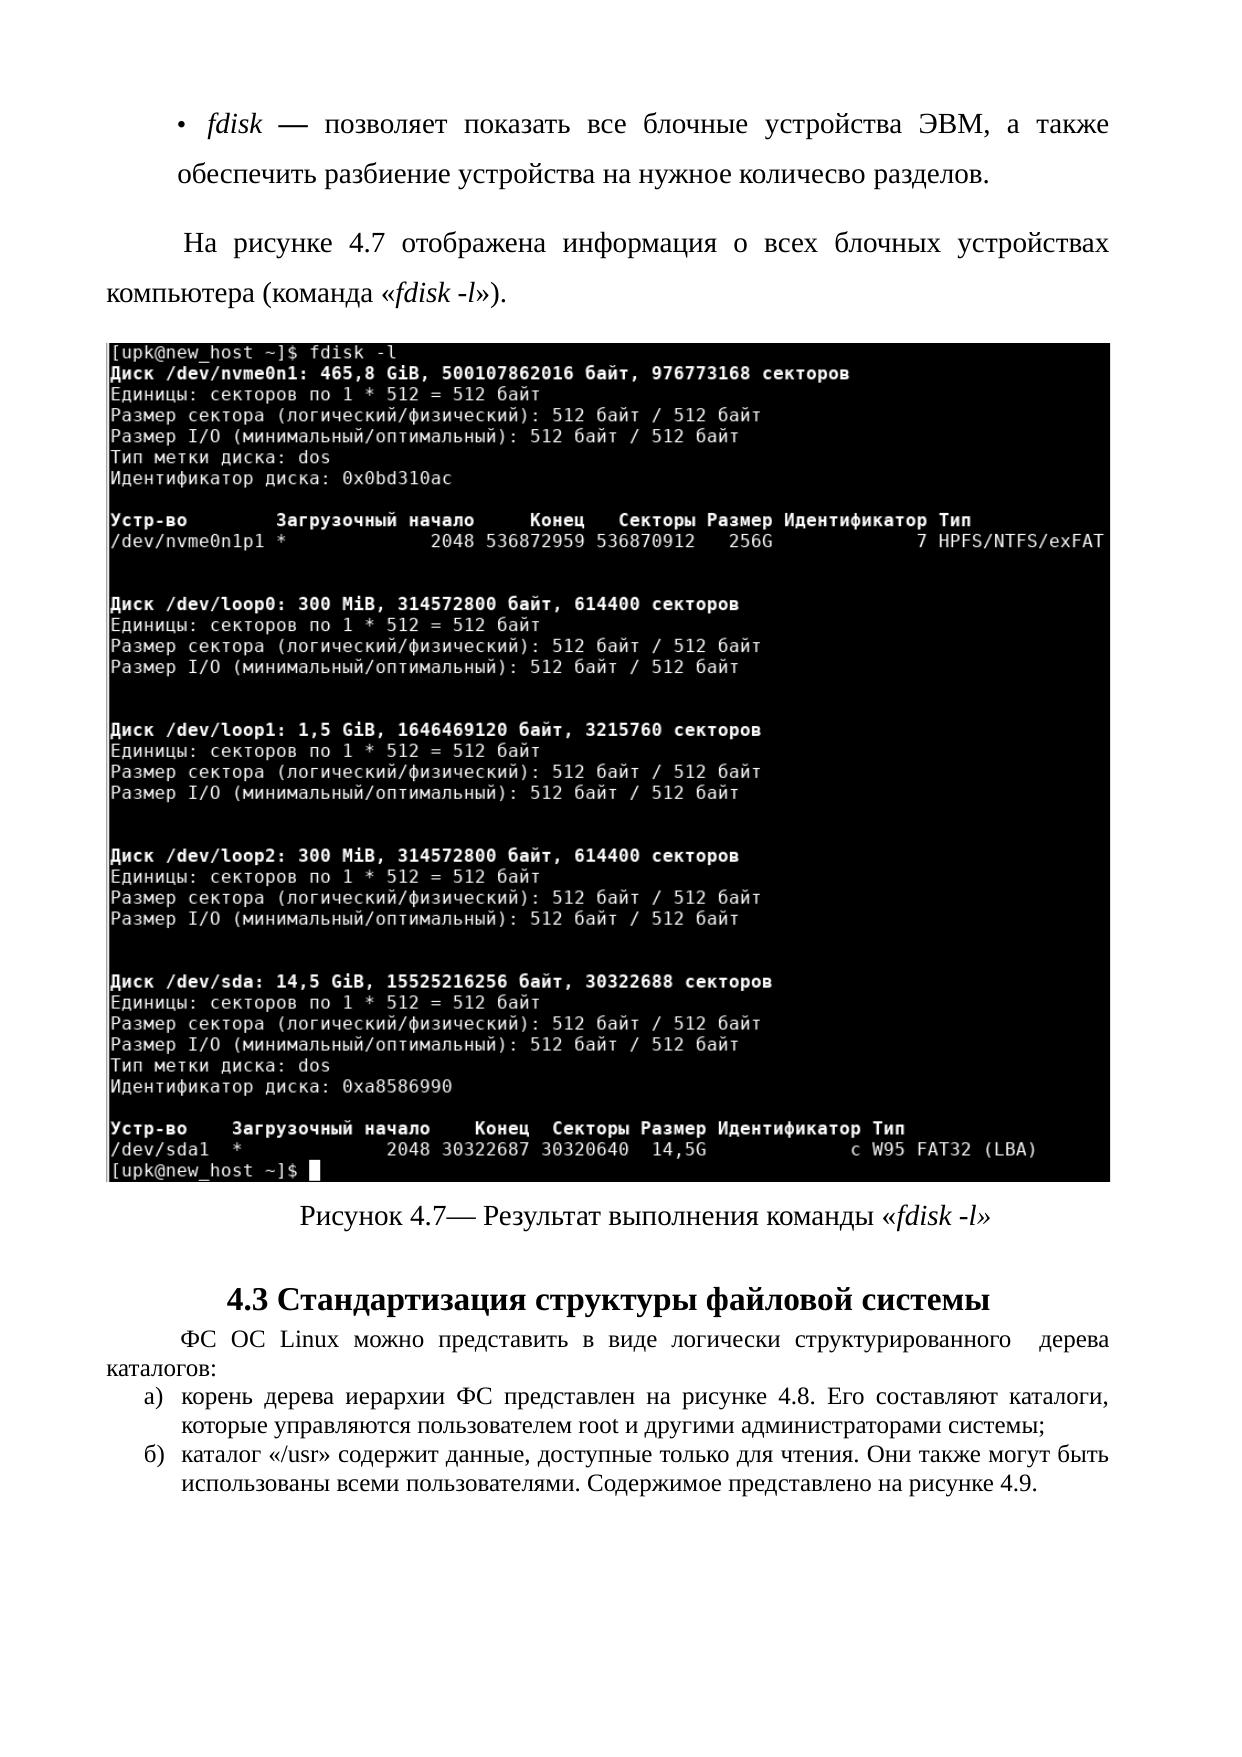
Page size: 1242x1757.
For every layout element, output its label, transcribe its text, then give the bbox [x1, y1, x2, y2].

list каталог «/usr» содержит данные, доступные только для чтения. Они также могут быть использованы всеми пользователями. Содержимое представлено на рисунке 4.9. [144, 1439, 1110, 1496]
text ФС ОС Linux можно представить в виде логически структурированного дерева каталогов: [106, 1324, 1110, 1381]
list корень дерева иерархии ФС представлен на рисунке 4.8. Его составляют каталоги, которые управляются пользователем root и другими администраторами системы; [144, 1381, 1110, 1439]
text Рисунок 4.7— Результат выполнения команды «fdisk -l» [106, 1182, 1110, 1232]
subtitle 4.3 Стандартизация структуры файловой системы [106, 1280, 1110, 1318]
list fdisk — позволяет показать все блочные устройства ЭВМ, а также обеспечить разбиение устройства на нужное количесво разделов. [177, 106, 1110, 190]
text На рисунке 4.7 отображена информация о всех блочных устройствах компьютера (команда «fdisk -l»). [106, 225, 1110, 308]
picture [106, 343, 1111, 1182]
